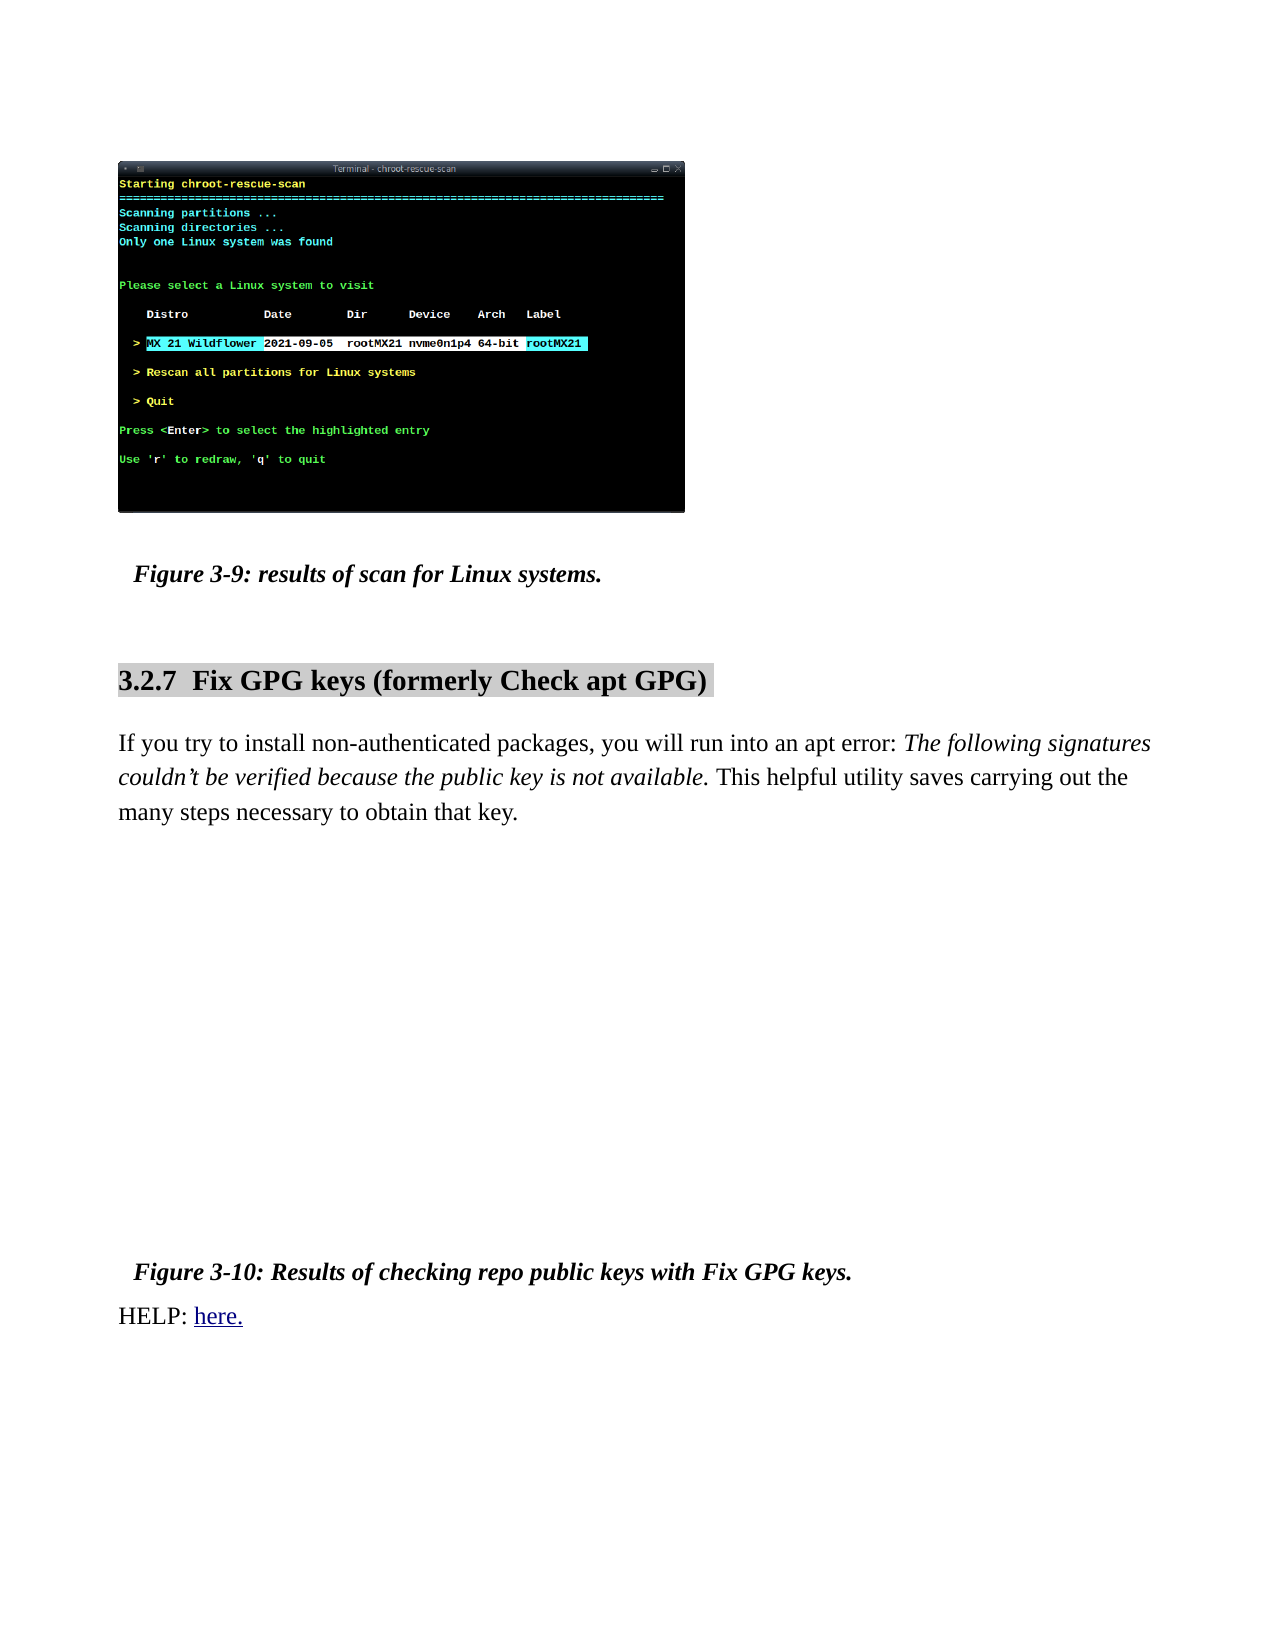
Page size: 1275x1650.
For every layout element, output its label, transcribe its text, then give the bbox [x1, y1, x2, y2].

text Figure 3-9: results of scan for Linux systems. [133, 559, 1142, 588]
text Figure 3-10: Results of checking repo public keys with Fix GPG keys. [133, 1257, 1142, 1285]
text If you try to install non-authenticated packages, you will run into an apt error: The following signatures couldn’t be verified because the public key is not available. This helpful utility saves carrying out the many steps necessary to obtain that key. [118, 728, 1157, 826]
picture [118, 161, 685, 513]
text HELP: here. [118, 1301, 1157, 1330]
subtitle 3.2.7 Fix GPG keys (formerly Check apt GPG) [714, 663, 1138, 697]
